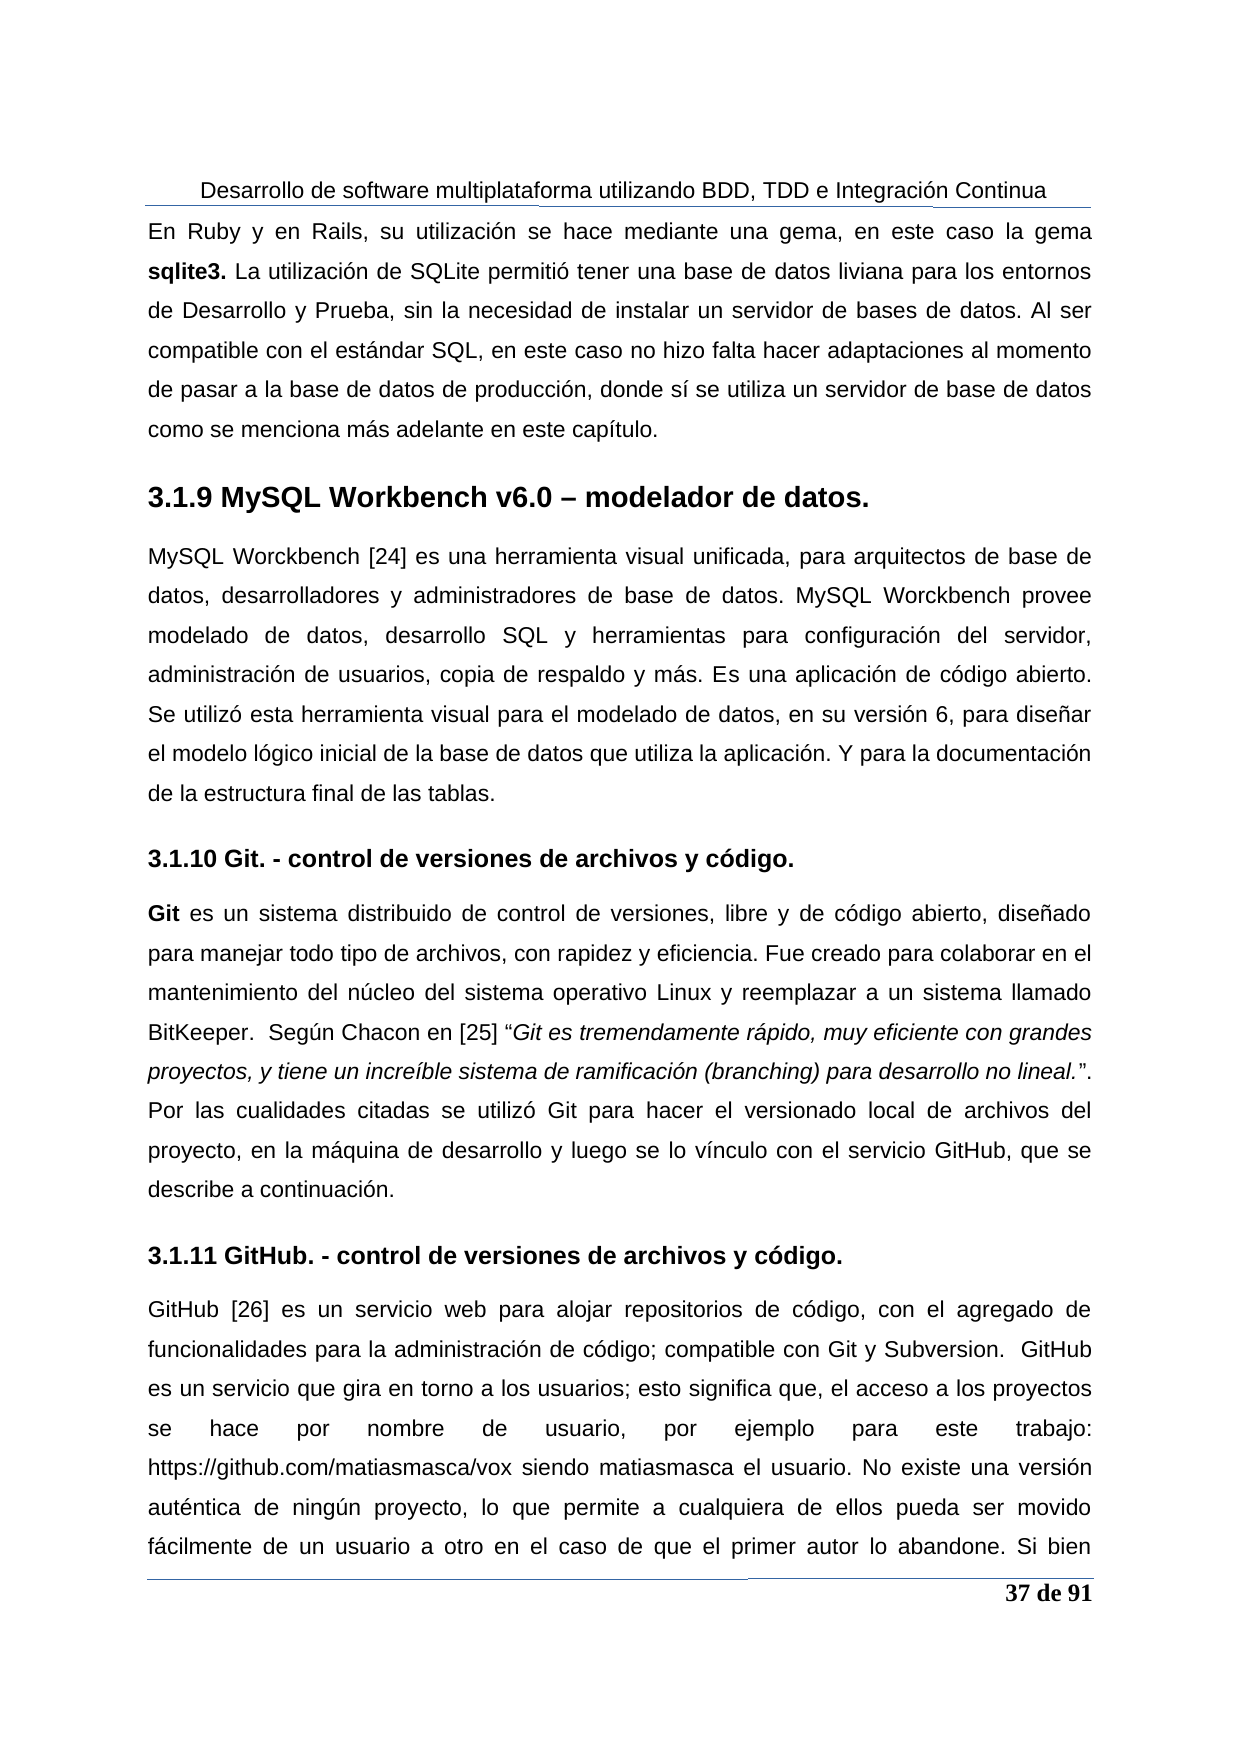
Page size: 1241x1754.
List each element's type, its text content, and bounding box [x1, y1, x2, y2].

text En Ruby y en Rails, su utilización se hace mediante una gema, en este caso la gema sqlite3. La utilización de SQLite permitió tener una base de datos liviana para los entornos de Desarrollo y Prueba, sin la necesidad de instalar un servidor de bases de datos. Al ser compatible con el estándar SQL, en este caso no hizo falta hacer adaptaciones al momento de pasar a la base de datos de producción, donde sí se utiliza un servidor de base de datos como se menciona más adelante en este capítulo. [148, 218, 1093, 442]
text Git es un sistema distribuido de control de versiones, libre y de código abierto, diseñado para manejar todo tipo de archivos, con rapidez y eficiencia. Fue creado para colaborar en el mantenimiento del núcleo del sistema operativo Linux y reemplazar a un sistema llamado BitKeeper. Según Chacon en [25] “Git es tremendamente rápido, muy eficiente con grandes proyectos, y tiene un increíble sistema de ramificación (branching) para desarrollo no lineal.”. Por las cualidades citadas se utilizó Git para hacer el versionado local de archivos del proyecto, en la máquina de desarrollo y luego se lo vínculo con el servicio GitHub, que se describe a continuación. [148, 900, 1093, 1203]
text GitHub [26] es un servicio web para alojar repositorios de código, con el agregado de funcionalidades para la administración de código; compatible con Git y Subversion. GitHub es un servicio que gira en torno a los usuarios; esto significa que, el acceso a los proyectos se hace por nombre de usuario, por ejemplo para este trabajo: https://github.com/matiasmasca/vox siendo matiasmasca el usuario. No existe una versión auténtica de ningún proyecto, lo que permite a cualquiera de ellos pueda ser movido fácilmente de un usuario a otro en el caso de que el primer autor lo abandone. Si bien [148, 1296, 1093, 1560]
subtitle 3.1.10 Git. - control de versiones de archivos y código. [148, 844, 1093, 873]
subtitle 3.1.9 MySQL Workbench v6.0 – modelador de datos. [148, 480, 1093, 514]
subtitle 3.1.11 GitHub. - control de versiones de archivos y código. [148, 1241, 1093, 1269]
text MySQL Worckbench [24] es una herramienta visual unificada, para arquitectos de base de datos, desarrolladores y administradores de base de datos. MySQL Worckbench provee modelado de datos, desarrollo SQL y herramientas para configuración del servidor, administración de usuarios, copia de respaldo y más. Es una aplicación de código abierto. Se utilizó esta herramienta visual para el modelado de datos, en su versión 6, para diseñar el modelo lógico inicial de la base de datos que utiliza la aplicación. Y para la documentación de la estructura final de las tablas. [148, 543, 1093, 806]
